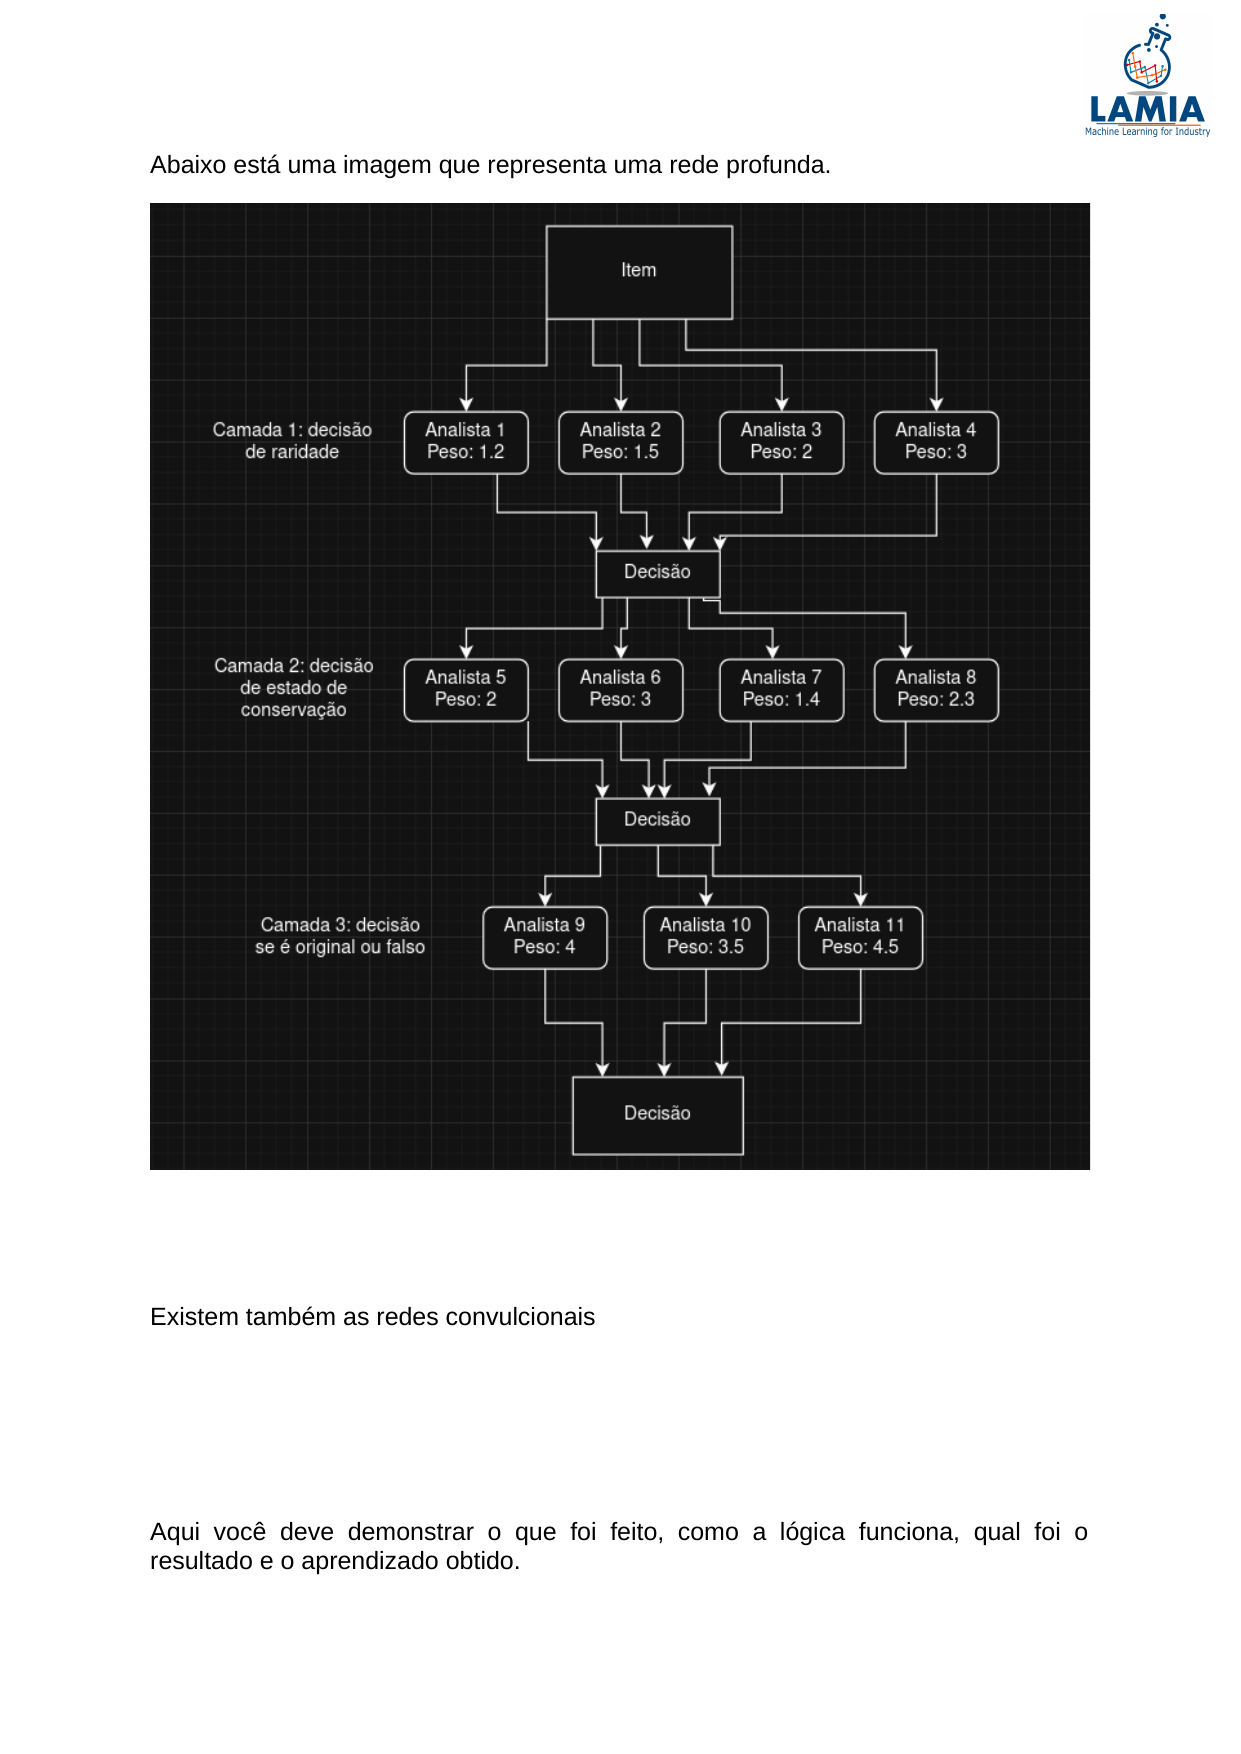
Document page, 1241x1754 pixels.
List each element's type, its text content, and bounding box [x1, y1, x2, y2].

text Abaixo está uma imagem que representa uma rede profunda. [150, 150, 1090, 179]
picture [1082, 14, 1214, 140]
picture [150, 203, 1091, 1170]
text Existem também as redes convulcionais [150, 1302, 1090, 1331]
text Aqui você deve demonstrar o que foi feito, como a lógica funciona, qual foi o resultado e o aprendizado obtido. [150, 1517, 1090, 1575]
